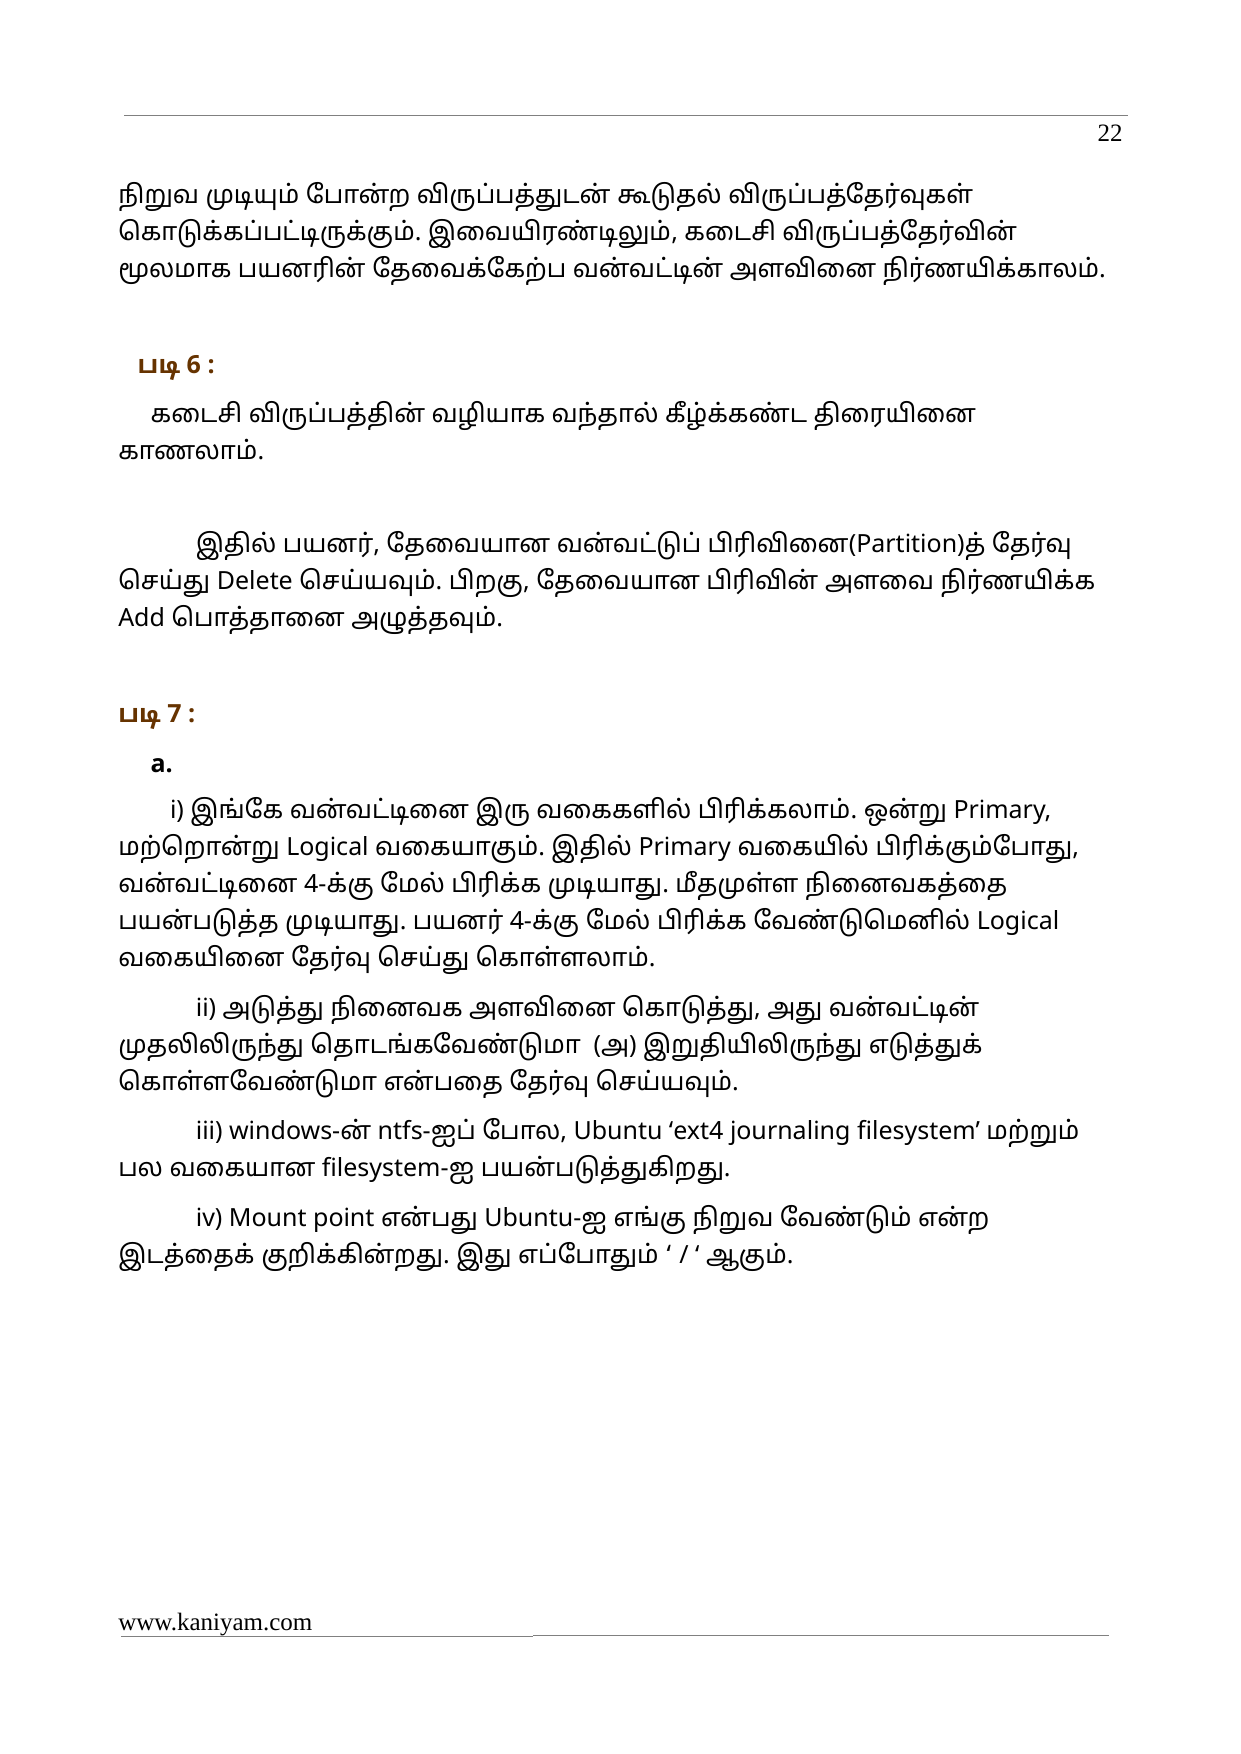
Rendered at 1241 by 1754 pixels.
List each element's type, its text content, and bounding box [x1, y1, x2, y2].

text iv) Mount point என்பது Ubuntu-ஐ எங்கு நிறுவ வேண்டும் என்ற இடத்தைக் குறிக்கின்றது. இது எப்போதும் ‘ / ‘ ஆகும். [118, 1199, 1122, 1273]
text படி 6 : [118, 346, 1122, 383]
text i) இங்கே வன்வட்டினை இரு வகைகளில் பிரிக்கலாம். ஒன்று Primary, மற்றொன்று Logical வகையாகும். இதில் Primary வகையில் பிரிக்கும்போது, வன்வட்டினை 4-க்கு மேல் பிரிக்க முடியாது. மீதமுள்ள நினைவகத்தை பயன்படுத்த முடியாது. பயனர் 4-க்கு மேல் பிரிக்க வேண்டுமெனில் Logical வகையினை தேர்வு செய்து கொள்ளலாம். [118, 792, 1122, 977]
text நிறுவ முடியும் போன்ற விருப்பத்துடன் கூடுதல் விருப்பத்தேர்வுகள் கொடுக்கப்பட்டிருக்கும். இவையிரண்டிலும், கடைசி விருப்பத்தேர்வின் மூலமாக பயனரின் தேவைக்கேற்ப வன்வட்டின் அளவினை நிர்ணயிக்காலம். [118, 176, 1122, 287]
text iii) windows-ன் ntfs-ஐப் போல, Ubuntu ‘ext4 journaling filesystem’ மற்றும் பல வகையான filesystem-ஐ பயன்படுத்துகிறது. [118, 1113, 1122, 1187]
text a. [118, 745, 1122, 779]
text ii) அடுத்து நினைவக அளவினை கொடுத்து, அது வன்வட்டின் முதலிலிருந்து தொடங்கவேண்டுமா (அ) இறுதியிலிருந்து எடுத்துக் கொள்ளவேண்டுமா என்பதை தேர்வு செய்யவும். [118, 989, 1122, 1100]
text இதில் பயனர், தேவையான வன்வட்டுப் பிரிவினை(Partition)த் தேர்வு செய்து Delete செய்யவும். பிறகு, தேவையான பிரிவின் அளவை நிர்ணயிக்க Add பொத்தானை அழுத்தவும். [118, 526, 1122, 637]
text படி 7 : [118, 696, 1122, 733]
text கடைசி விருப்பத்தின் வழியாக வந்தால் கீழ்க்கண்ட திரையினை காணலாம். [118, 396, 1122, 467]
